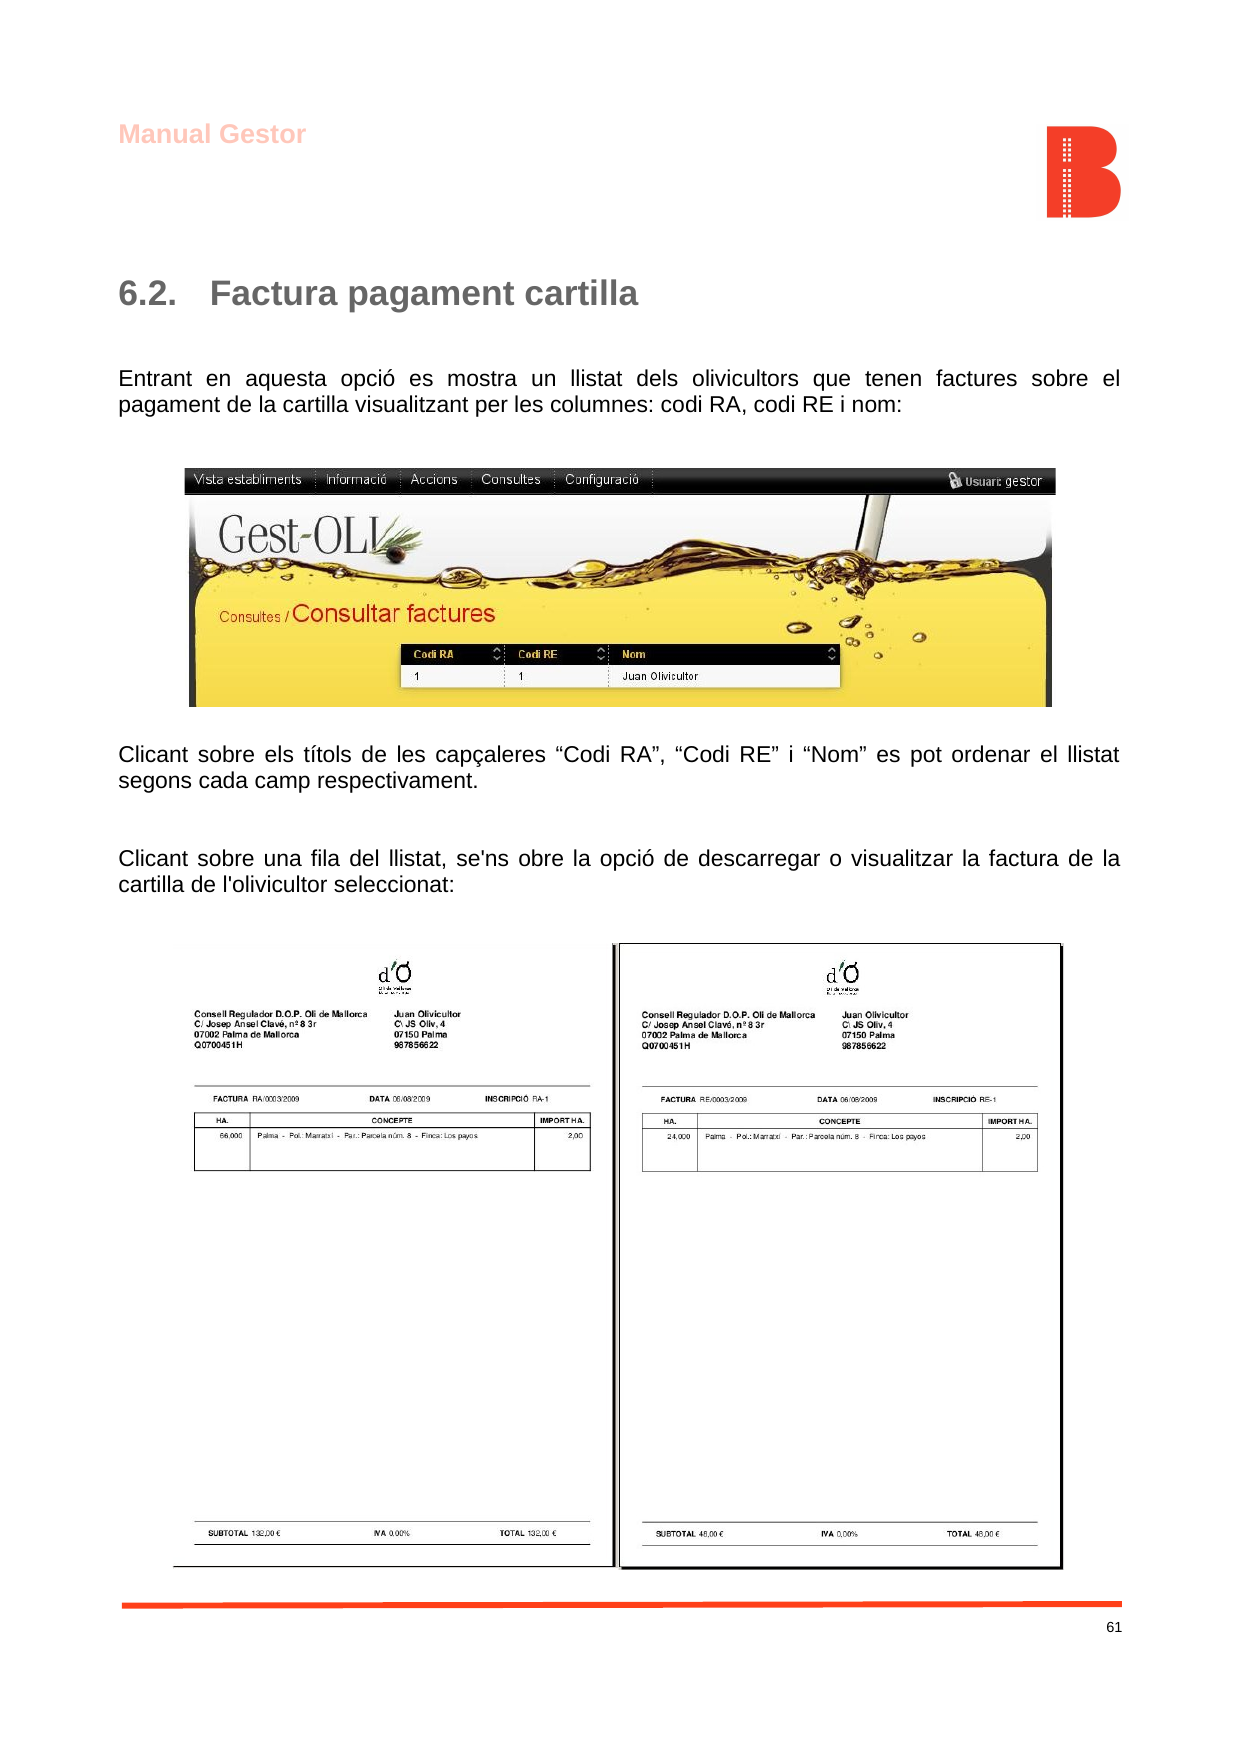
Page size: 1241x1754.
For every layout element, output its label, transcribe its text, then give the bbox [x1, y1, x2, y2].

picture [1036, 124, 1130, 221]
text Clicant sobre els títols de les capçaleres “Codi RA”, “Codi RE” i “Nom” es pot ordenar el llistat segons cada camp respectivament. [118, 741, 1122, 793]
text Entrant en aquesta opció es mostra un llistat dels olivicultors que tenen factures sobre el pagament de la cartilla visualitzant per les columnes: codi RA, codi RE i nom: [118, 365, 1122, 417]
subtitle Factura pagament cartilla [118, 273, 1122, 313]
text Clicant sobre una fila del llistat, se'ns obre la opció de descarregar o visualitzar la factura de la cartilla de l'olivicultor seleccionat: [118, 845, 1122, 897]
picture [184, 468, 1056, 707]
picture [172, 943, 1068, 1570]
